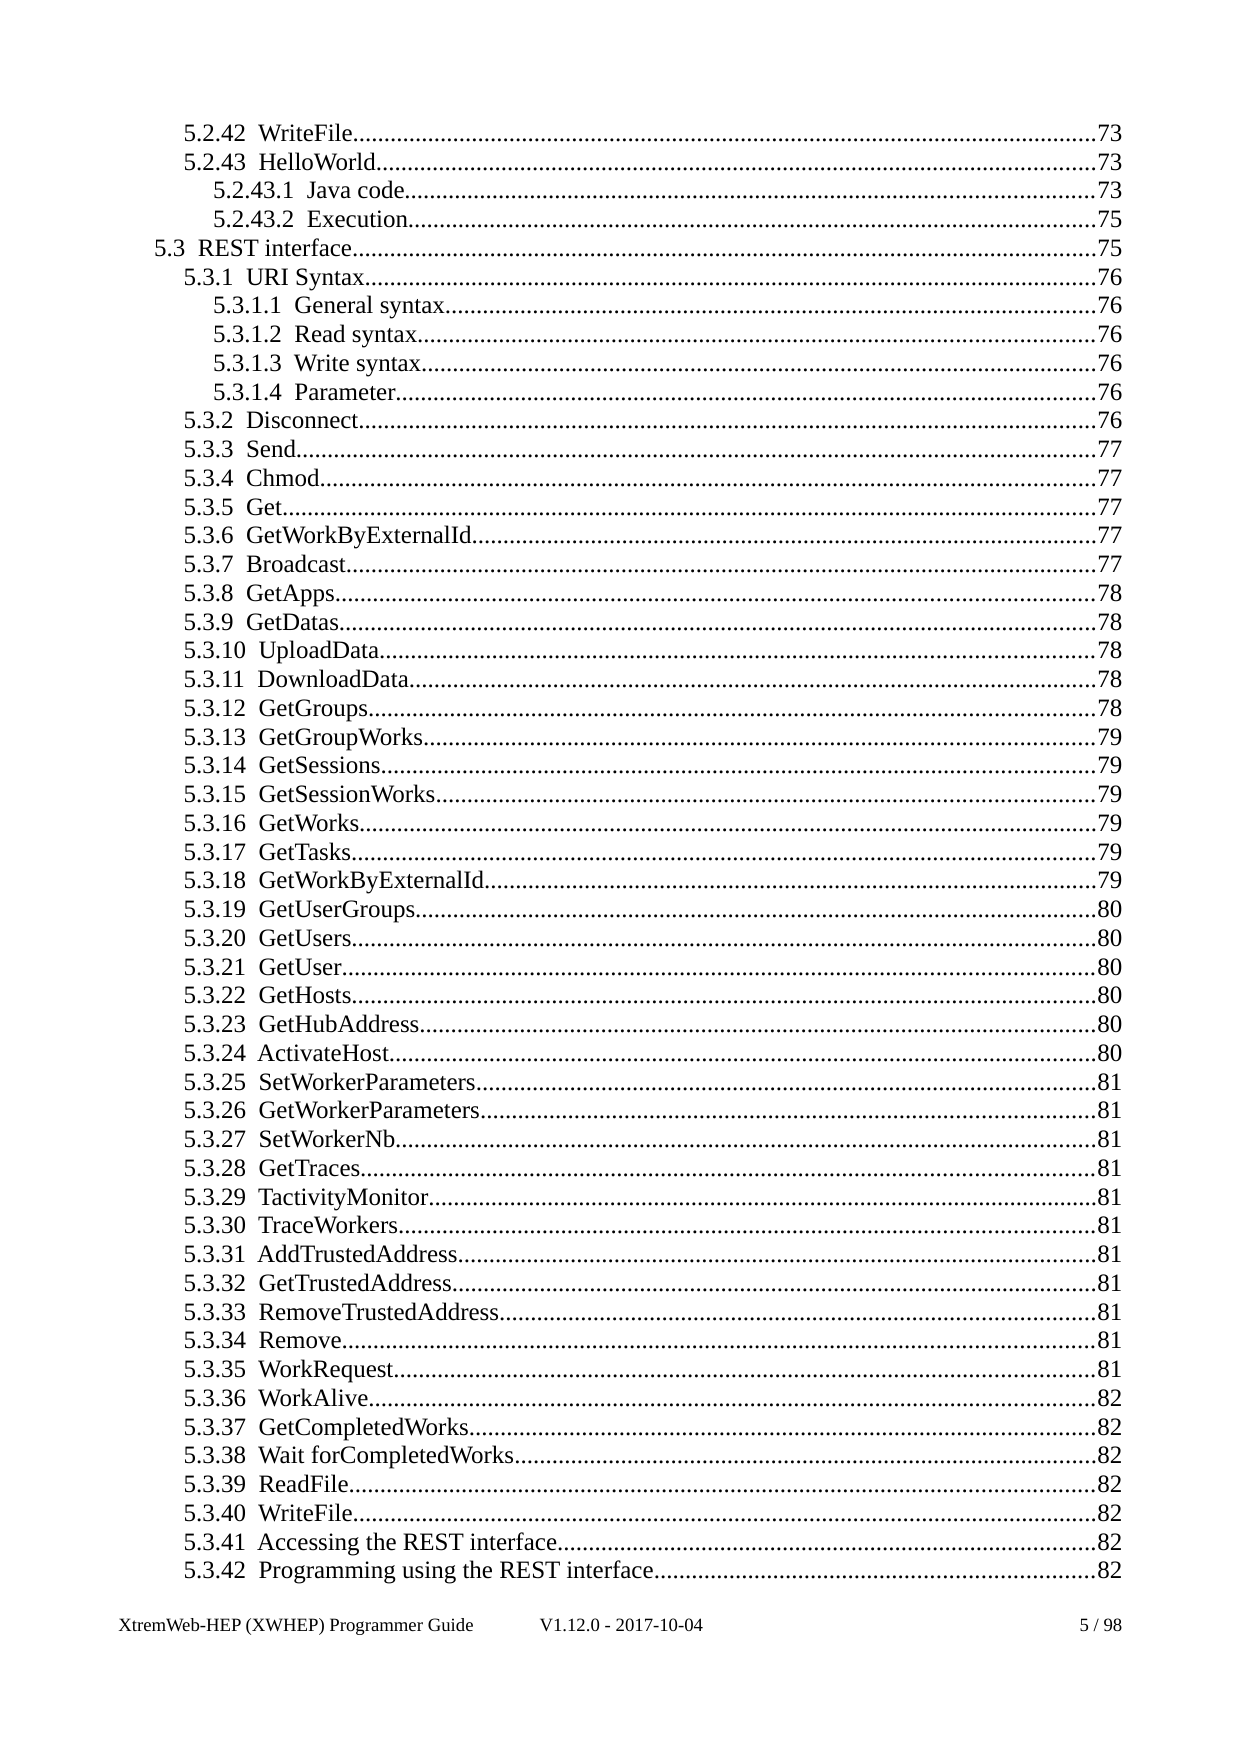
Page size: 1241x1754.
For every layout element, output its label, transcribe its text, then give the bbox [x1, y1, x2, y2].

text 5.3.6 GetWorkByExternalId 77 [177, 521, 1122, 549]
text 5.3.26 GetWorkerParameters 81 [177, 1096, 1122, 1124]
text 5.3.8 GetApps 78 [177, 578, 1122, 607]
text 5.3.34 Remove 81 [177, 1326, 1122, 1354]
text 5.3.29 TactivityMonitor 81 [177, 1182, 1122, 1211]
text 5.3.37 GetCompletedWorks 82 [177, 1412, 1122, 1441]
text 5.3.22 GetHosts 80 [177, 981, 1122, 1009]
text 5.3.41 Accessing the REST interface 82 [177, 1527, 1122, 1556]
text 5.3.9 GetDatas 78 [177, 607, 1122, 636]
text 5.2.43.2 Execution 75 [207, 204, 1122, 233]
text 5.3.42 Programming using the REST interface 82 [177, 1556, 1122, 1584]
text 5.3.38 Wait forCompletedWorks 82 [177, 1441, 1122, 1469]
text 5.3.14 GetSessions 79 [177, 751, 1122, 779]
text 5.3.11 DownloadData 78 [177, 664, 1122, 693]
text 5.3.12 GetGroups 78 [177, 693, 1122, 722]
text 5.3.1.1 General syntax 76 [207, 291, 1122, 319]
text 5.3.33 RemoveTrustedAddress 81 [177, 1297, 1122, 1326]
text 5.3.36 WorkAlive 82 [177, 1383, 1122, 1412]
text 5.3 REST interface 75 [148, 233, 1122, 262]
text 5.3.3 Send 77 [177, 434, 1122, 463]
text 5.3.28 GetTraces 81 [177, 1153, 1122, 1182]
text 5.3.30 TraceWorkers 81 [177, 1211, 1122, 1239]
text 5.3.31 AddTrustedAddress 81 [177, 1239, 1122, 1268]
text 5.3.1.3 Write syntax 76 [207, 348, 1122, 377]
text 5.3.39 ReadFile 82 [177, 1469, 1122, 1498]
text 5.3.19 GetUserGroups 80 [177, 894, 1122, 923]
text 5.3.1.4 Parameter 76 [207, 377, 1122, 406]
text 5.3.21 GetUser 80 [177, 952, 1122, 981]
text 5.3.23 GetHubAddress 80 [177, 1009, 1122, 1038]
text 5.3.1.2 Read syntax 76 [207, 319, 1122, 348]
text 5.2.42 WriteFile 73 [177, 118, 1122, 147]
text 5.3.18 GetWorkByExternalId 79 [177, 866, 1122, 894]
text 5.3.27 SetWorkerNb 81 [177, 1124, 1122, 1153]
text 5.3.5 Get 77 [177, 492, 1122, 521]
text 5.3.25 SetWorkerParameters 81 [177, 1067, 1122, 1096]
text 5.3.1 URI Syntax 76 [177, 262, 1122, 291]
text 5.3.2 Disconnect 76 [177, 406, 1122, 434]
text 5.3.7 Broadcast 77 [177, 549, 1122, 578]
text 5.3.4 Chmod 77 [177, 463, 1122, 492]
text 5.2.43.1 Java code 73 [207, 176, 1122, 204]
text 5.3.16 GetWorks 79 [177, 808, 1122, 837]
text 5.3.40 WriteFile 82 [177, 1498, 1122, 1527]
text 5.2.43 HelloWorld 73 [177, 147, 1122, 176]
text 5.3.10 UploadData 78 [177, 636, 1122, 664]
text 5.3.20 GetUsers 80 [177, 923, 1122, 952]
text 5.3.13 GetGroupWorks 79 [177, 722, 1122, 751]
text 5.3.35 WorkRequest 81 [177, 1354, 1122, 1383]
text 5.3.15 GetSessionWorks 79 [177, 779, 1122, 808]
text 5.3.32 GetTrustedAddress 81 [177, 1268, 1122, 1297]
text 5.3.24 ActivateHost 80 [177, 1038, 1122, 1067]
text 5.3.17 GetTasks 79 [177, 837, 1122, 866]
